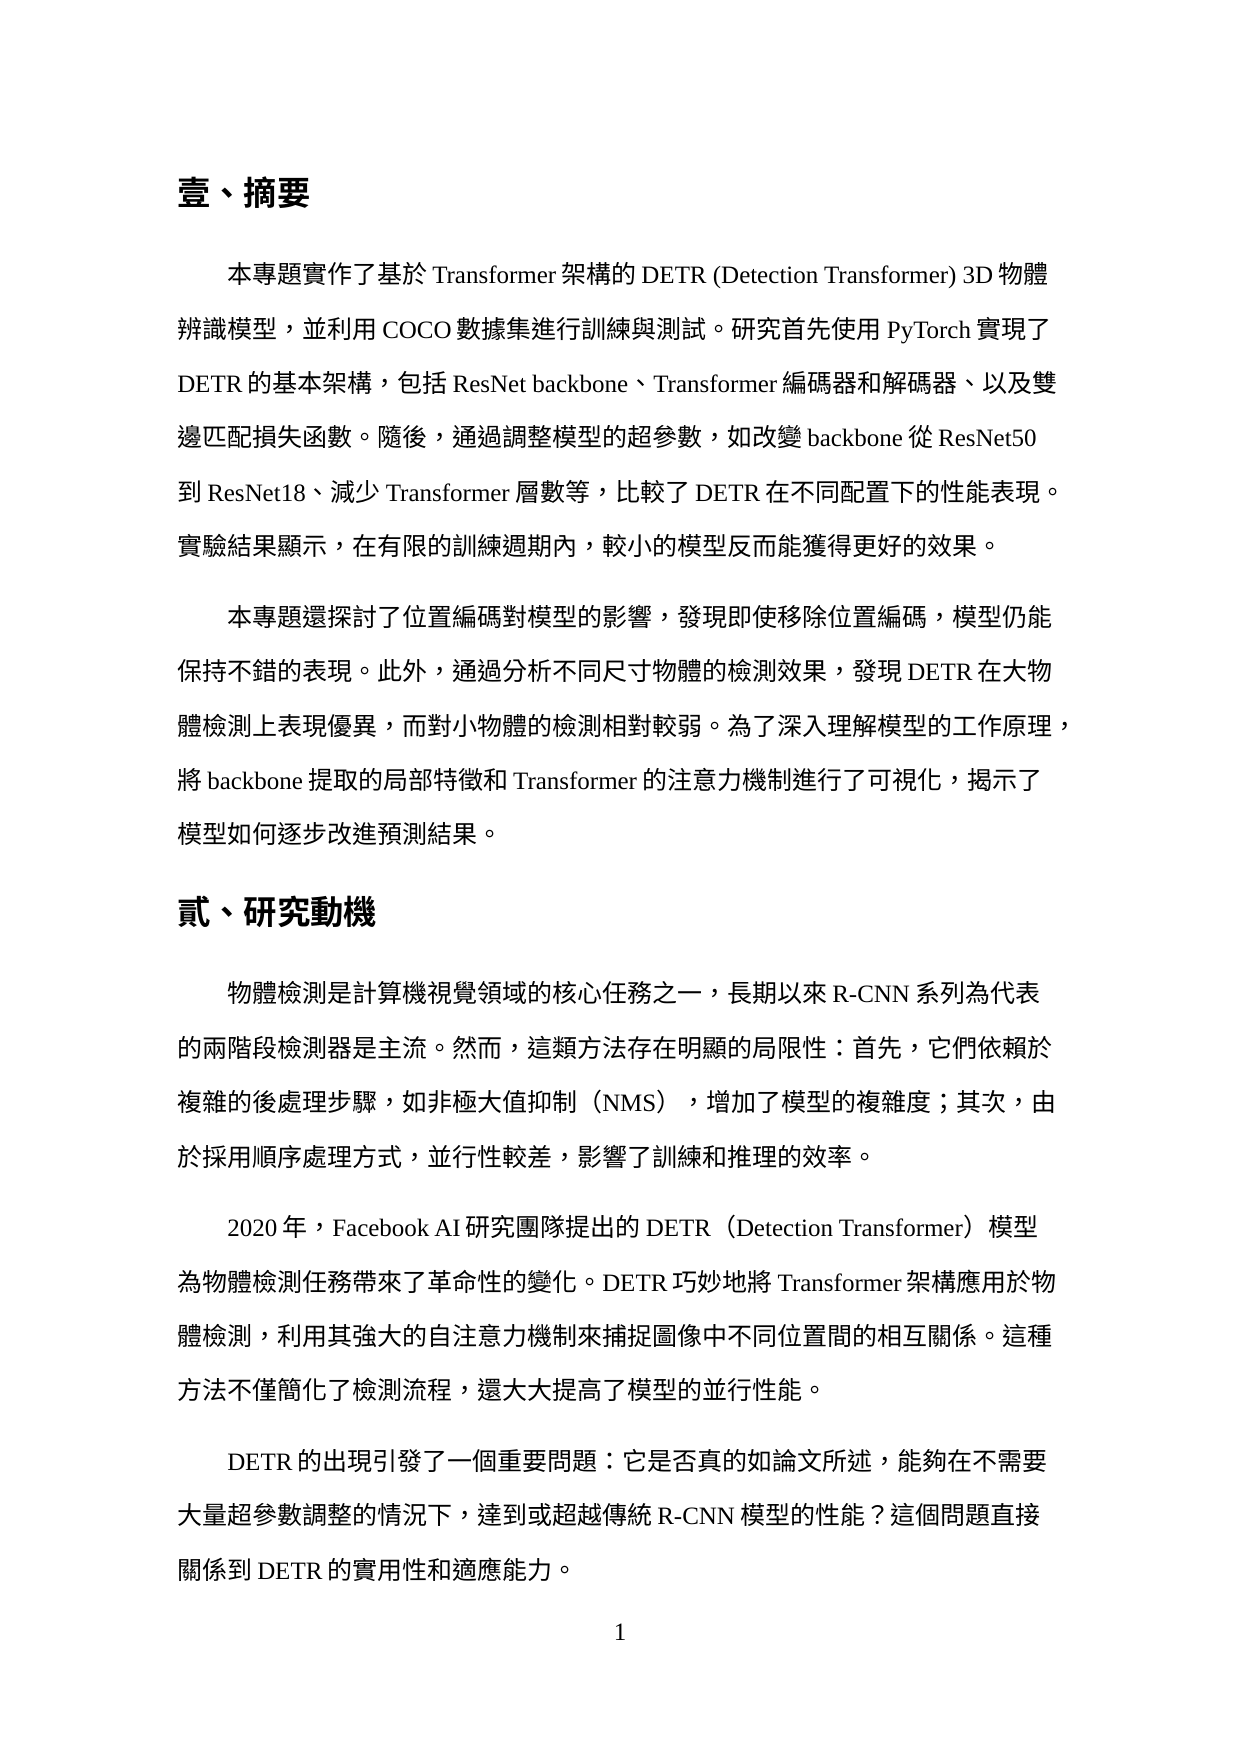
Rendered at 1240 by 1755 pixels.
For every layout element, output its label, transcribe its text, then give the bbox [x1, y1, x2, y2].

text DETR的出現引發了一個重要問題：它是否真的如論文所述，能夠在不需要大量超參數調整的情況下，達到或超越傳統R-CNN模型的性能？這個問題直接關係到DETR的實用性和適應能力。 [177, 1441, 1062, 1586]
subtitle 摘要 [177, 166, 1062, 214]
text 本專題還探討了位置編碼對模型的影響，發現即使移除位置編碼，模型仍能保持不錯的表現。此外，通過分析不同尺寸物體的檢測效果，發現DETR在大物體檢測上表現優異，而對小物體的檢測相對較弱。為了深入理解模型的工作原理，將backbone提取的局部特徵和Transformer的注意力機制進行了可視化，揭示了模型如何逐步改進預測結果。 [177, 597, 1062, 851]
subtitle 研究動機 [177, 885, 1062, 934]
text 物體檢測是計算機視覺領域的核心任務之一，長期以來R-CNN系列為代表的兩階段檢測器是主流。然而，這類方法存在明顯的局限性：首先，它們依賴於複雜的後處理步驟，如非極大值抑制（NMS），增加了模型的複雜度；其次，由於採用順序處理方式，並行性較差，影響了訓練和推理的效率。 [177, 974, 1062, 1173]
text 本專題實作了基於Transformer架構的DETR (Detection Transformer) 3D物體辨識模型，並利用COCO數據集進行訓練與測試。研究首先使用PyTorch實現了DETR的基本架構，包括ResNet backbone、Transformer編碼器和解碼器、以及雙邊匹配損失函數。隨後，通過調整模型的超參數，如改變backbone從ResNet50到ResNet18、減少Transformer層數等，比較了DETR在不同配置下的性能表現。實驗結果顯示，在有限的訓練週期內，較小的模型反而能獲得更好的效果。 [177, 255, 1062, 563]
text 2020年，Facebook AI研究團隊提出的DETR（Detection Transformer）模型為物體檢測任務帶來了革命性的變化。DETR巧妙地將Transformer架構應用於物體檢測，利用其強大的自注意力機制來捕捉圖像中不同位置間的相互關係。這種方法不僅簡化了檢測流程，還大大提高了模型的並行性能。 [177, 1208, 1062, 1407]
